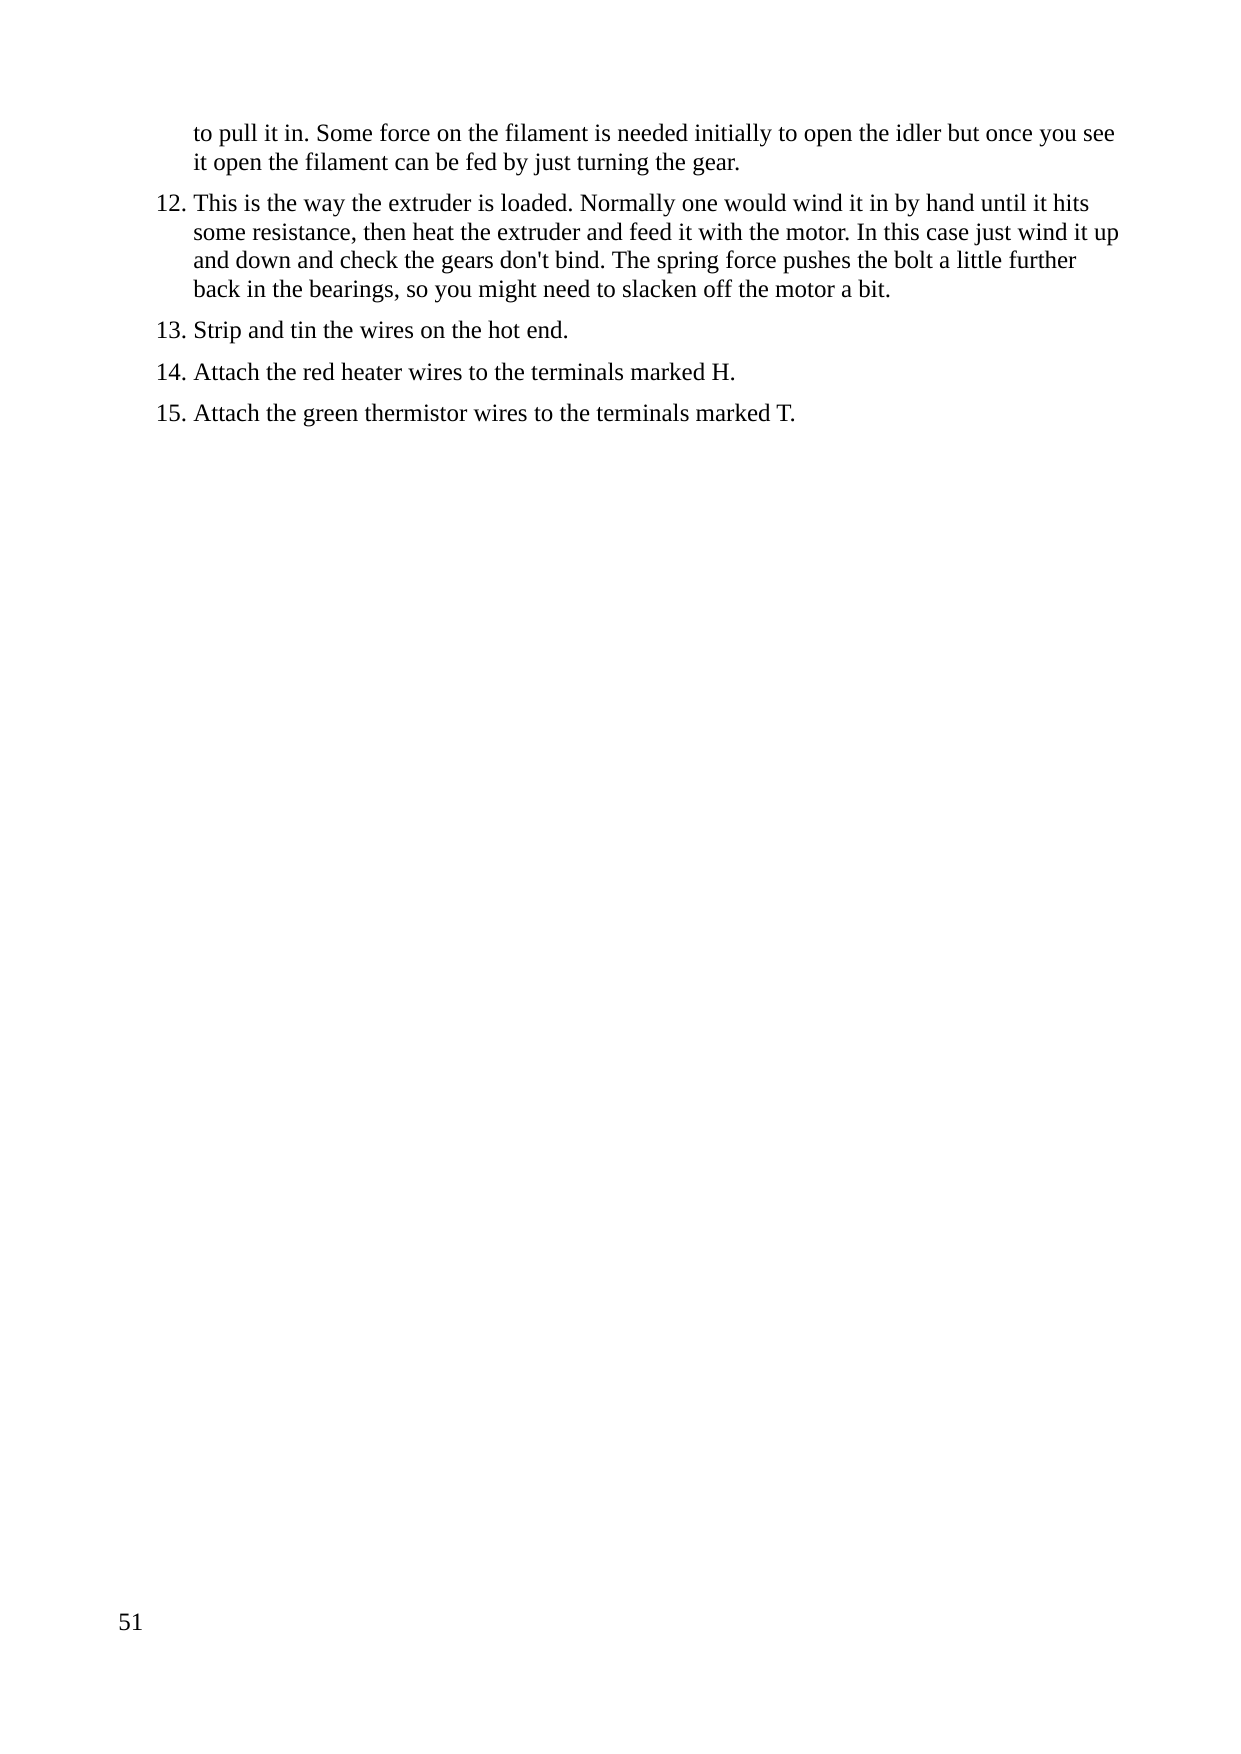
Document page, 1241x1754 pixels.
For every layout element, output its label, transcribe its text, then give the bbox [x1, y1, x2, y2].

list to pull it in. Some force on the filament is needed initially to open the idler but once you see it open the filament can be fed by just turning the gear. [156, 118, 1122, 176]
list Attach the green thermistor wires to the terminals marked T. [156, 398, 1122, 427]
list Strip and tin the wires on the hot end. [156, 316, 1122, 344]
list This is the way the extruder is loaded. Normally one would wind it in by hand until it hits some resistance, then heat the extruder and feed it with the motor. In this case just wind it up and down and check the gears don't bind. The spring force pushes the bolt a little further back in the bearings, so you might need to slacken off the motor a bit. [156, 188, 1122, 303]
list Attach the red heater wires to the terminals marked H. [156, 357, 1122, 386]
